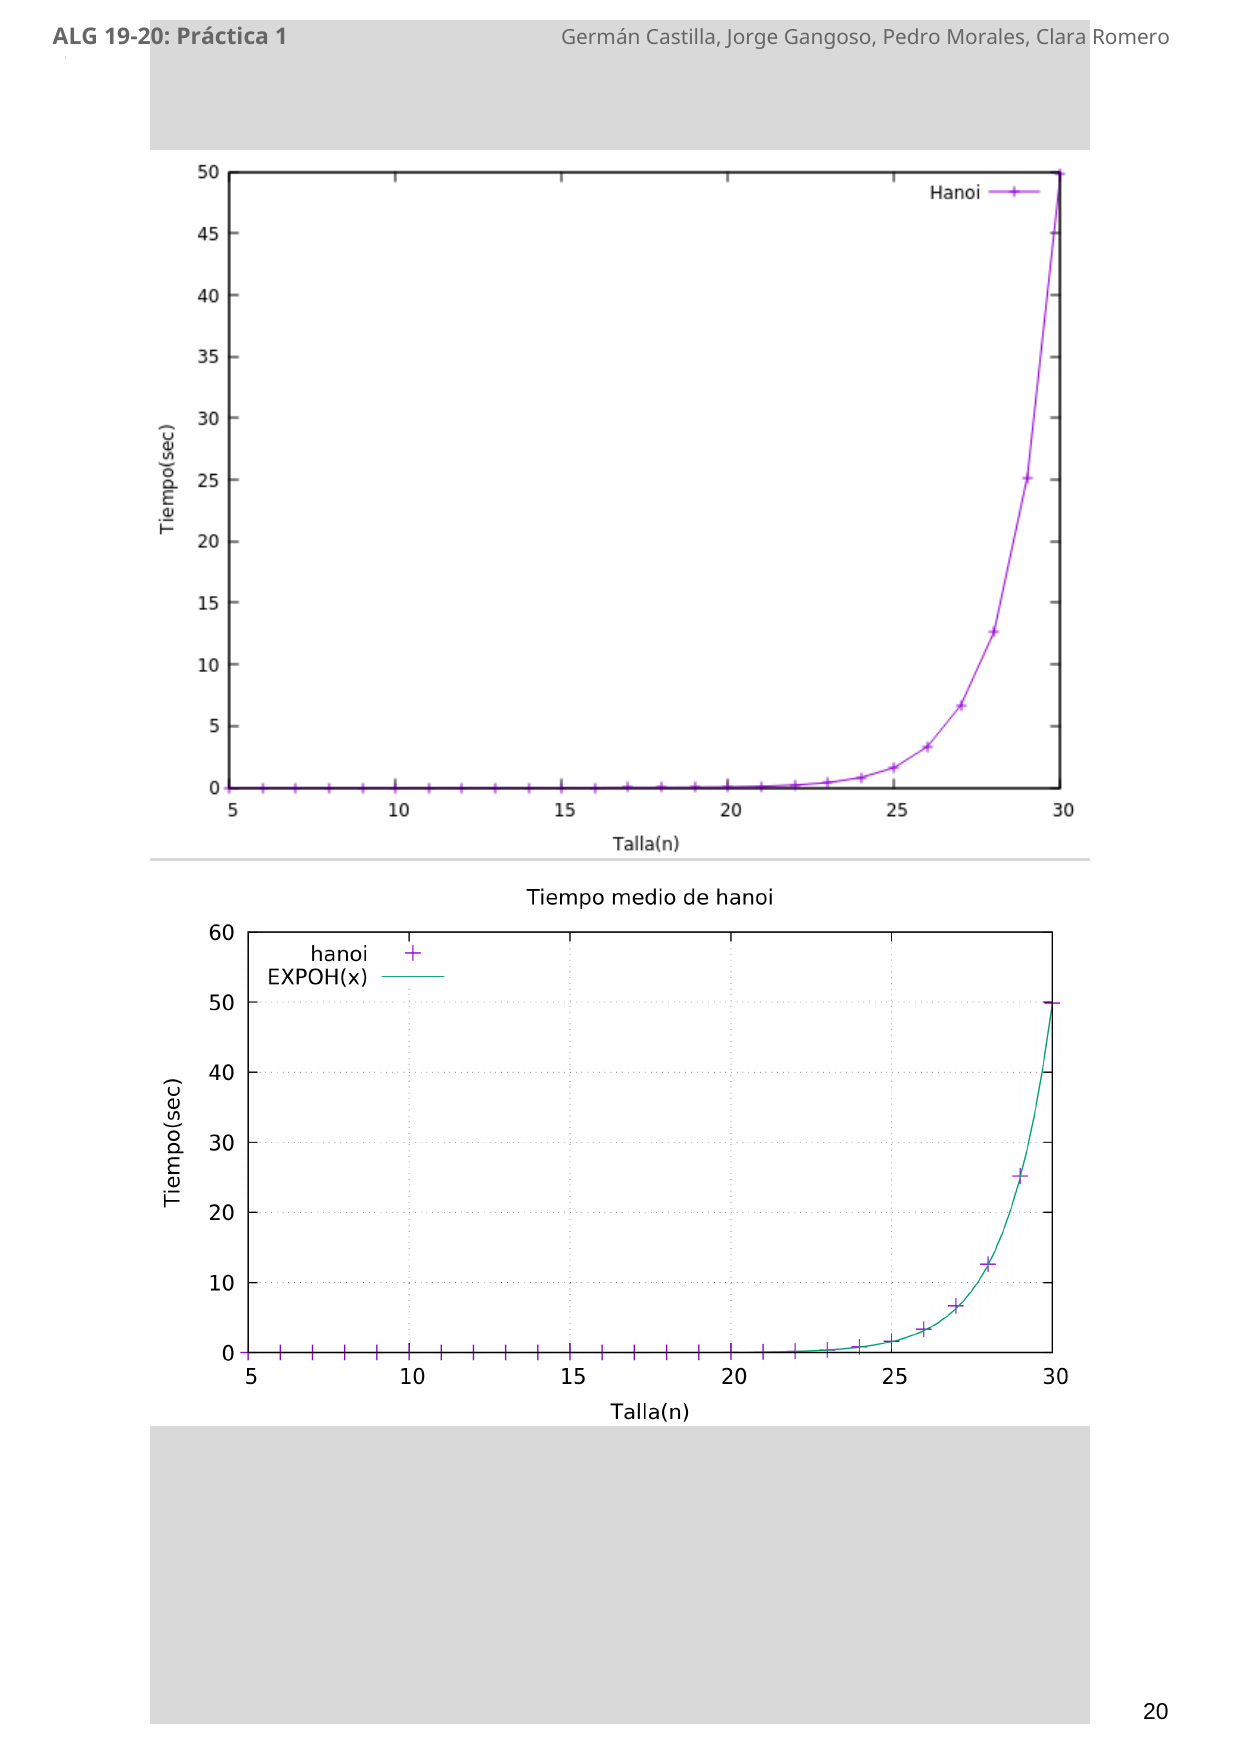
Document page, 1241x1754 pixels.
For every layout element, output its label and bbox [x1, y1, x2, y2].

picture [150, 861, 1091, 1426]
picture [150, 150, 1090, 858]
